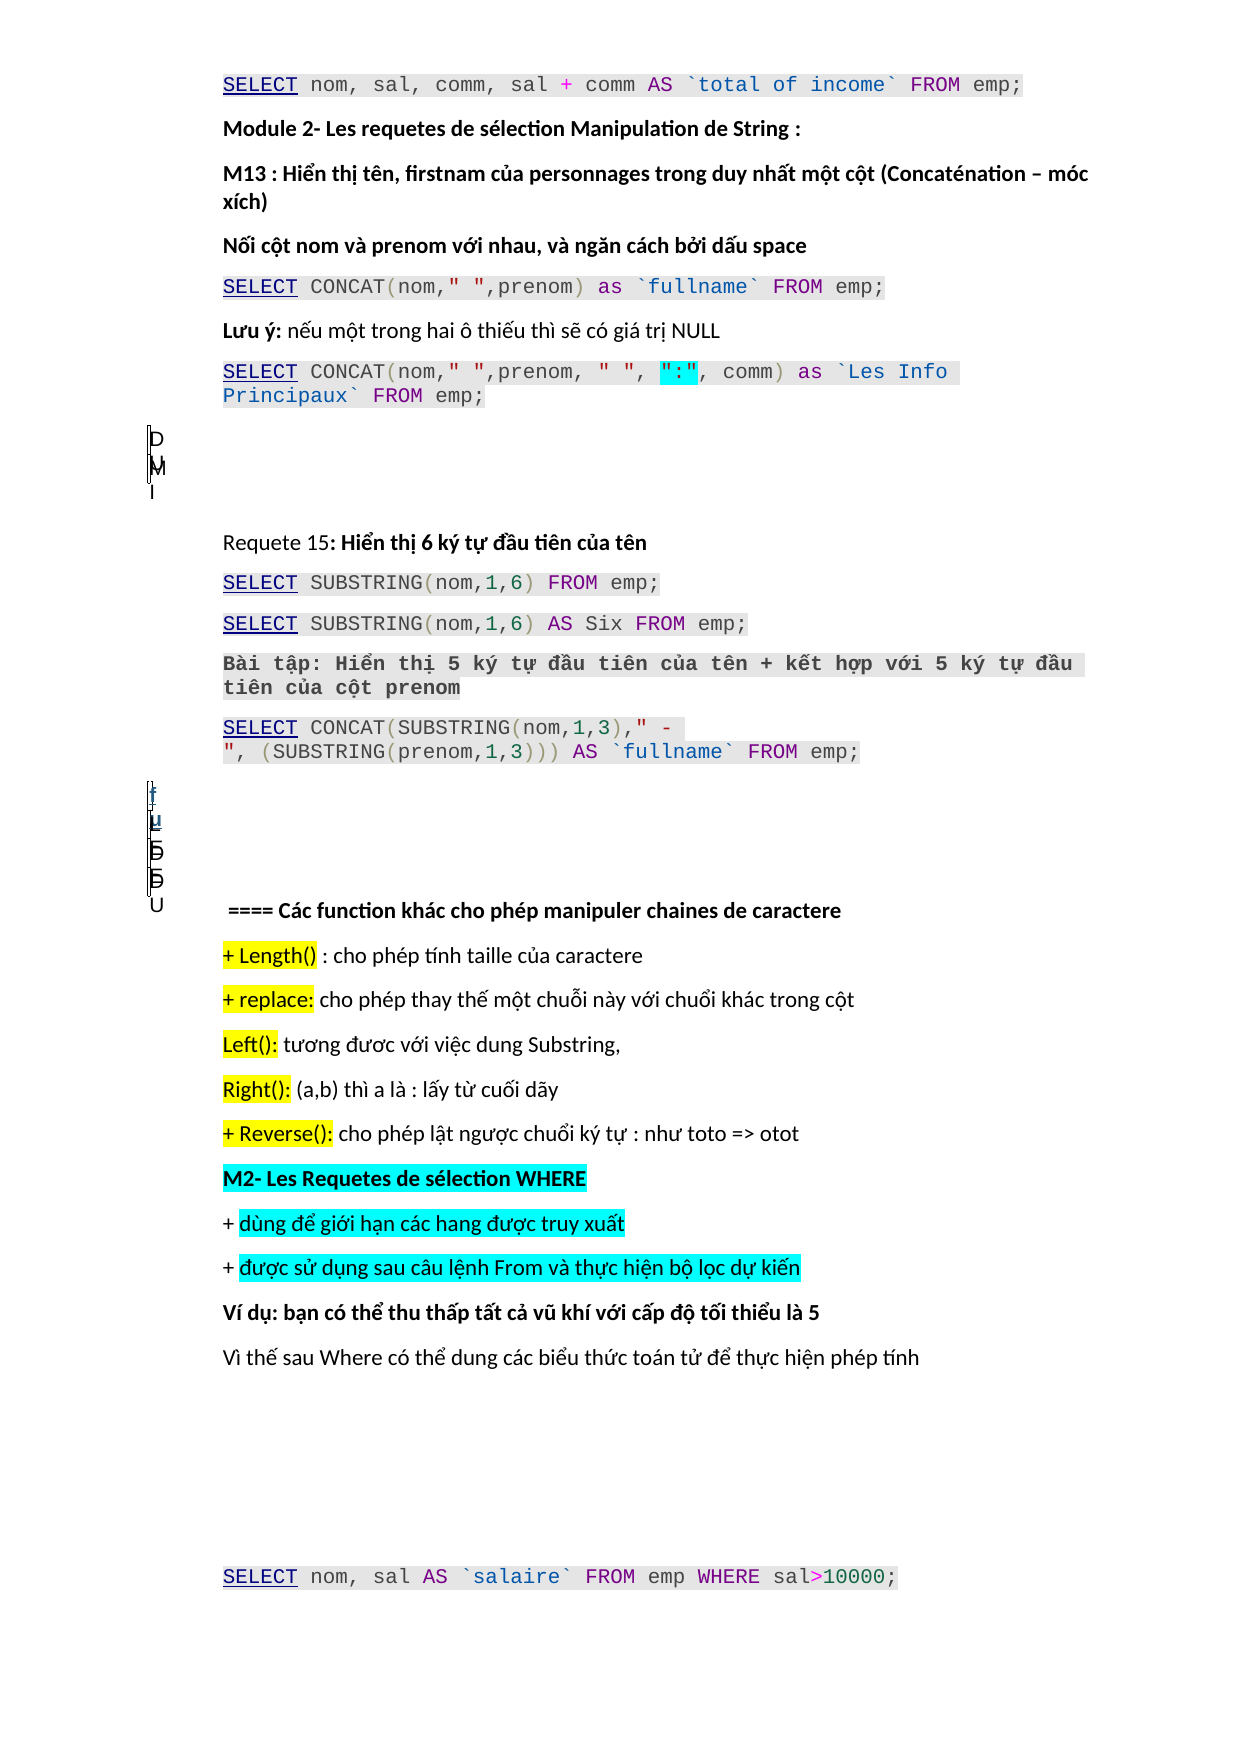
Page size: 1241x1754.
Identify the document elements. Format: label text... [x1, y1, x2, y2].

list SELECT SUBSTRING(nom,1,6) FROM emp; [223, 572, 1093, 596]
list Left(): tương đươc với việc dung Substring, [223, 1030, 1093, 1058]
list Lưu ý: nếu một trong hai ô thiếu thì sẽ có giá trị NULL [223, 317, 1093, 344]
list + Length() : cho phép tính taille của caractere [223, 941, 1093, 969]
list SELECT CONCAT(nom," ",prenom, " ", ":", comm) as `Les Info Principaux` FROM emp; [223, 361, 1093, 408]
list + dùng để giới hạn các hang được truy xuất [223, 1209, 1093, 1237]
list Requete 15: Hiển thị 6 ký tự đầu tiên của tên [223, 528, 1093, 556]
list SELECT SUBSTRING(nom,1,6) AS Six FROM emp; [223, 613, 1093, 636]
list + Reverse(): cho phép lật ngược chuổi ký tự : như toto => otot [223, 1119, 1093, 1147]
list Ví dụ: bạn có thể thu thấp tất cả vũ khí với cấp độ tối thiểu là 5 [223, 1298, 1093, 1326]
list M2- Les Requetes de sélection WHERE [223, 1164, 1093, 1192]
list Module 2- Les requetes de sélection Manipulation de String : [223, 114, 1093, 142]
list + được sử dụng sau câu lệnh From và thực hiện bộ lọc dự kiến [223, 1253, 1093, 1282]
list Vì thế sau Where có thể dung các biểu thức toán tử để thực hiện phép tính [223, 1343, 1093, 1371]
list + replace: cho phép thay thế một chuỗi này với chuổi khác trong cột [223, 985, 1093, 1013]
list Nối cột nom và prenom với nhau, và ngăn cách bởi dấu space [223, 232, 1093, 259]
list Bài tập: Hiển thị 5 ký tự đầu tiên của tên + kết hợp với 5 ký tự đầu tiên của cột prenom [223, 653, 1093, 700]
list SELECT CONCAT(nom," ",prenom) as `fullname` FROM emp; [223, 276, 1093, 300]
list SELECT nom, sal AS `salaire` FROM emp WHERE sal>10000; [223, 1566, 1093, 1590]
list Right(): (a,b) thì a là : lấy từ cuối dãy [223, 1075, 1093, 1103]
list SELECT CONCAT(SUBSTRING(nom,1,3)," - ", (SUBSTRING(prenom,1,3))) AS `fullname` FROM emp; [223, 717, 1093, 764]
list SELECT nom, sal, comm, sal + comm AS `total of income` FROM emp; [223, 74, 1093, 97]
list M13 : Hiển thị tên, firstnam của personnages trong duy nhất một cột (Concaténation – móc xích) [223, 159, 1093, 215]
list ==== Các function khác cho phép manipuler chaines de caractere [223, 896, 1093, 924]
